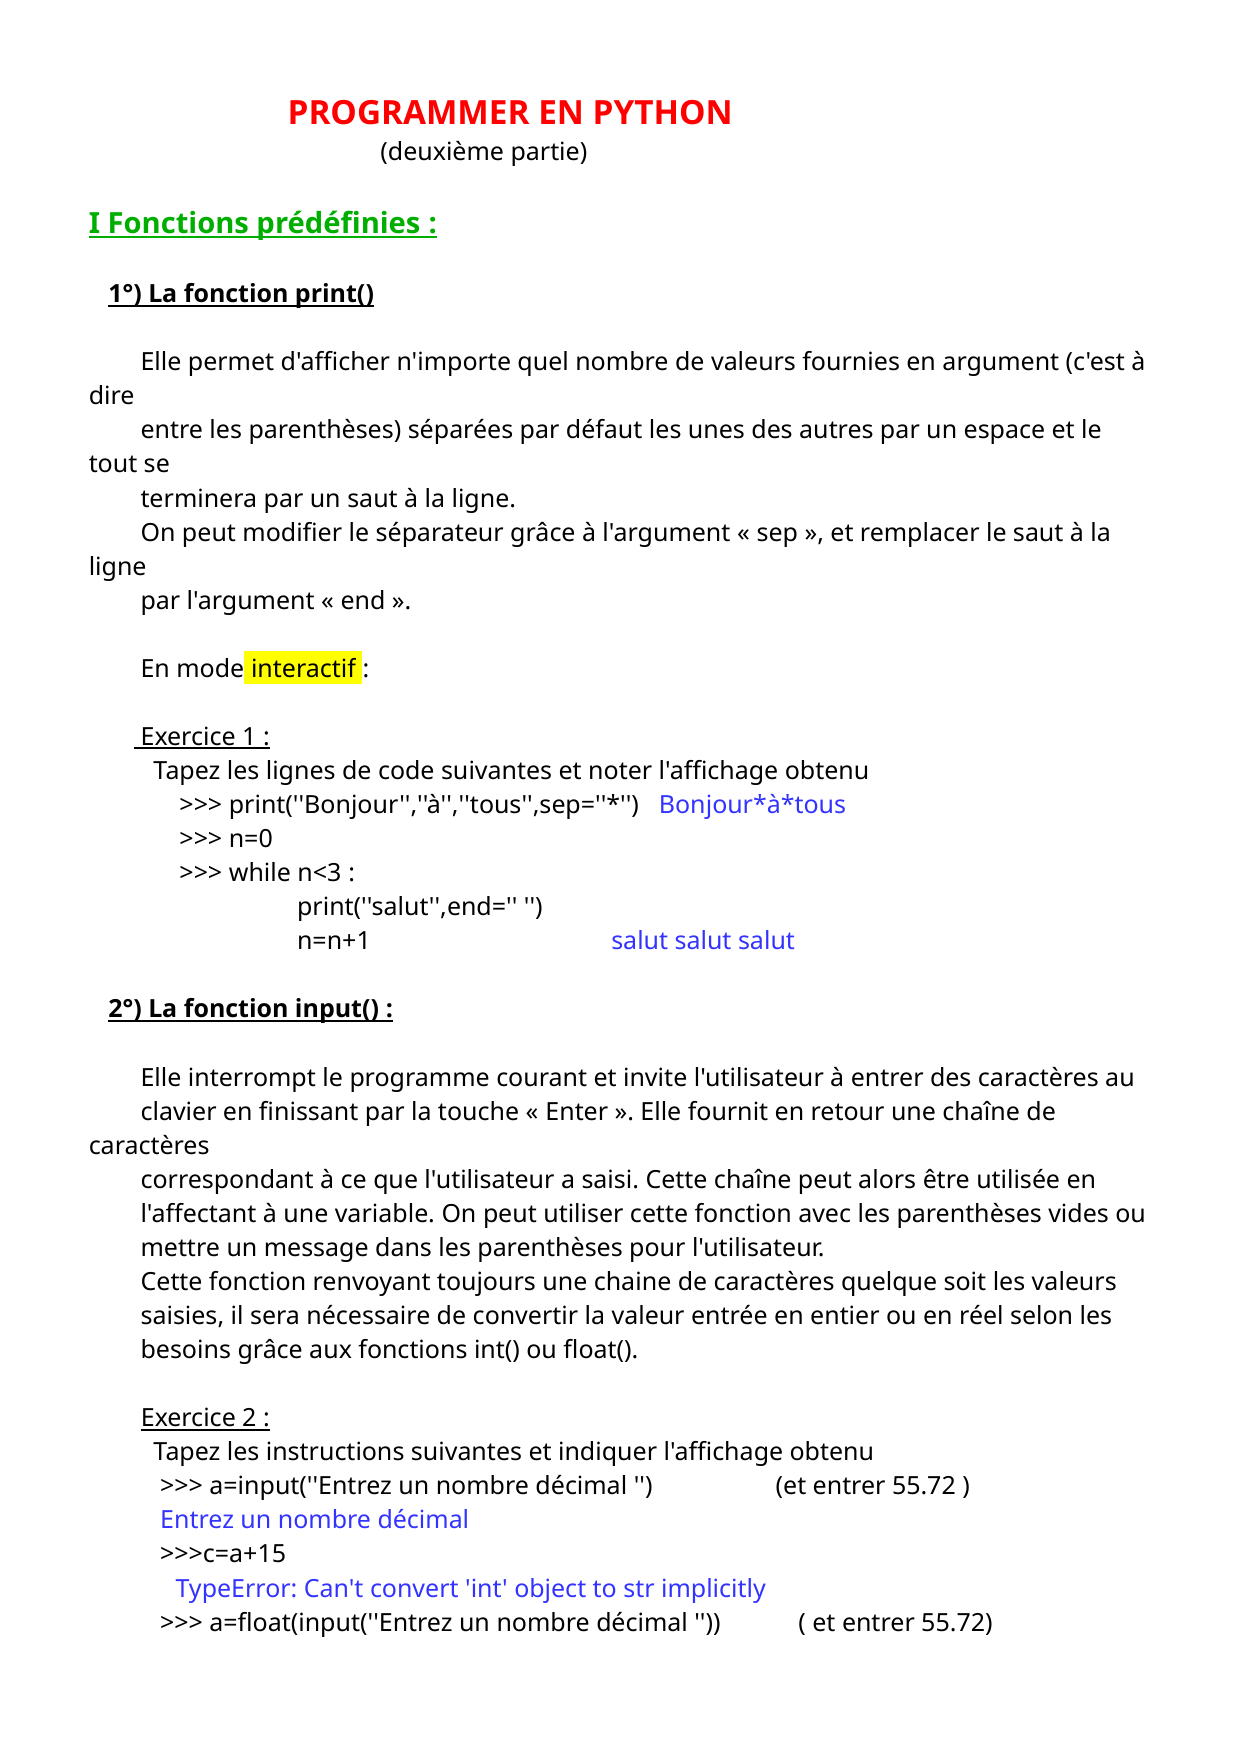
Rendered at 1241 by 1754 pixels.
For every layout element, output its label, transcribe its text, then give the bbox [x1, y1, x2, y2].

text >>> n=0 [88, 821, 1152, 855]
text Tapez les instructions suivantes et indiquer l'affichage obtenu [88, 1434, 1152, 1468]
text (deuxième partie) [88, 134, 1152, 168]
text >>> a=input(''Entrez un nombre décimal '') (et entrer 55.72 ) [88, 1468, 1152, 1502]
text besoins grâce aux fonctions int() ou float(). [88, 1332, 1152, 1366]
text Cette fonction renvoyant toujours une chaine de caractères quelque soit les valeurs [88, 1264, 1152, 1298]
text Elle interrompt le programme courant et invite l'utilisateur à entrer des caractères au [88, 1059, 1152, 1093]
text Entrez un nombre décimal [88, 1502, 1152, 1536]
text PROGRAMMER EN PYTHON [88, 88, 1152, 134]
text clavier en finissant par la touche « Enter ». Elle fournit en retour une chaîne de caractères [88, 1093, 1152, 1161]
text 1°) La fonction print() [88, 276, 1152, 310]
text mettre un message dans les parenthèses pour l'utilisateur. [88, 1229, 1152, 1264]
text saisies, il sera nécessaire de convertir la valeur entrée en entier ou en réel selon les [88, 1298, 1152, 1332]
text terminera par un saut à la ligne. [88, 480, 1152, 514]
text entre les parenthèses) séparées par défaut les unes des autres par un espace et le tout se [88, 412, 1152, 480]
text On peut modifier le séparateur grâce à l'argument « sep », et remplacer le saut à la ligne [88, 514, 1152, 582]
text >>>c=a+15 [88, 1536, 1152, 1570]
text En mode interactif : [88, 651, 1152, 684]
text l'affectant à une variable. On peut utiliser cette fonction avec les parenthèses vides ou [88, 1196, 1152, 1229]
list print(''salut'',end='' '') [201, 889, 1152, 923]
text TypeError: Can't convert 'int' object to str implicitly [88, 1570, 1152, 1604]
text Exercice 2 : [88, 1400, 1152, 1434]
text >>> print(''Bonjour'',''à'',''tous'',sep=''*'') Bonjour*à*tous [88, 787, 1152, 821]
text I Fonctions prédéfinies : [88, 202, 1152, 242]
text correspondant à ce que l'utilisateur a saisi. Cette chaîne peut alors être utilisée en [88, 1161, 1152, 1196]
text Exercice 1 : [88, 719, 1152, 753]
list n=n+1 salut salut salut [201, 923, 1152, 957]
text par l'argument « end ». [88, 582, 1152, 616]
text 2°) La fonction input() : [88, 991, 1152, 1025]
text >>> while n<3 : [88, 855, 1152, 889]
text >>> a=float(input(''Entrez un nombre décimal '')) ( et entrer 55.72) [88, 1604, 1152, 1638]
text Elle permet d'afficher n'importe quel nombre de valeurs fournies en argument (c'est à dire [88, 344, 1152, 412]
text Tapez les lignes de code suivantes et noter l'affichage obtenu [88, 753, 1152, 787]
